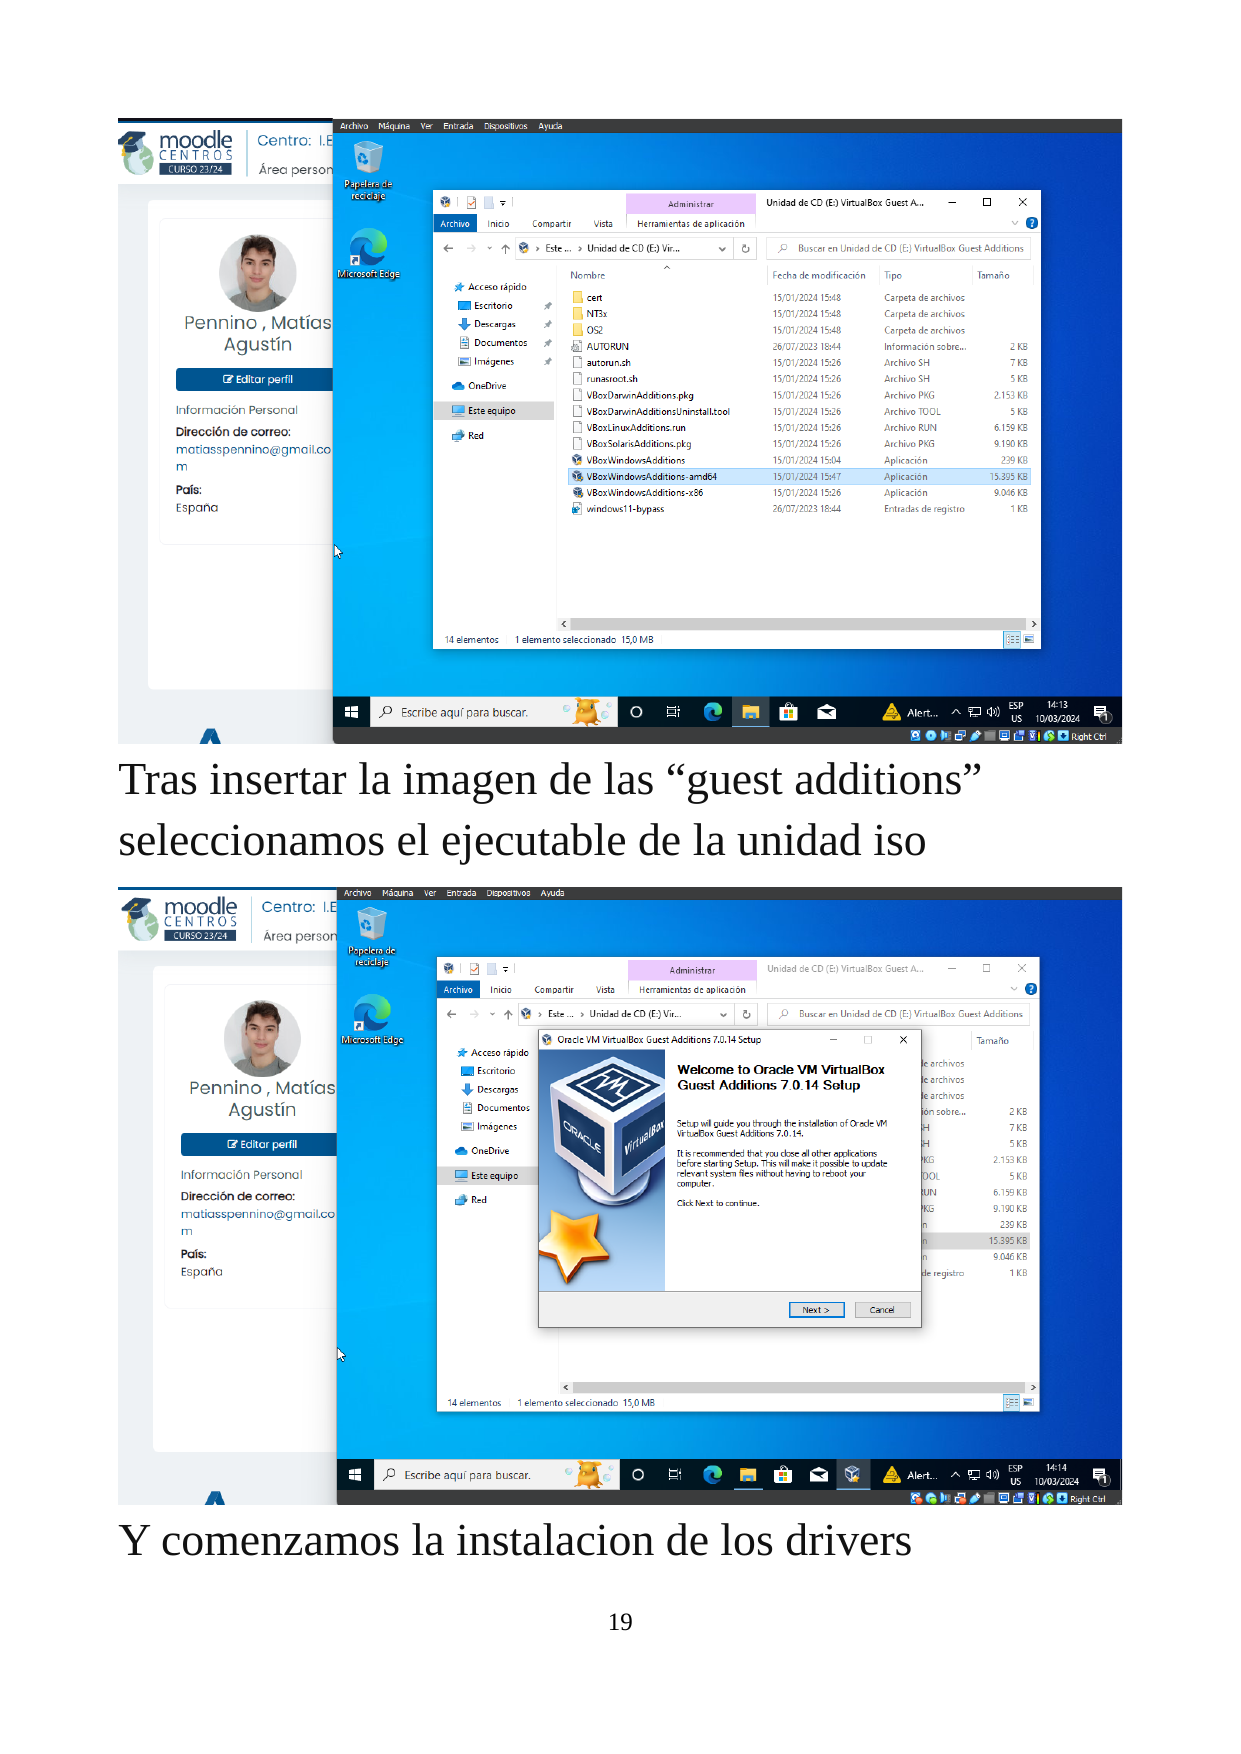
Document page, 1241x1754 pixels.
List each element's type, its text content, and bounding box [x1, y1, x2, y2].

text Tras insertar la imagen de las “guest additions” seleccionamos el ejecutable de la unidad iso [118, 744, 1122, 865]
picture [118, 118, 1123, 744]
picture [118, 887, 1123, 1505]
text Y comenzamos la instalacion de los drivers [118, 1505, 1122, 1565]
